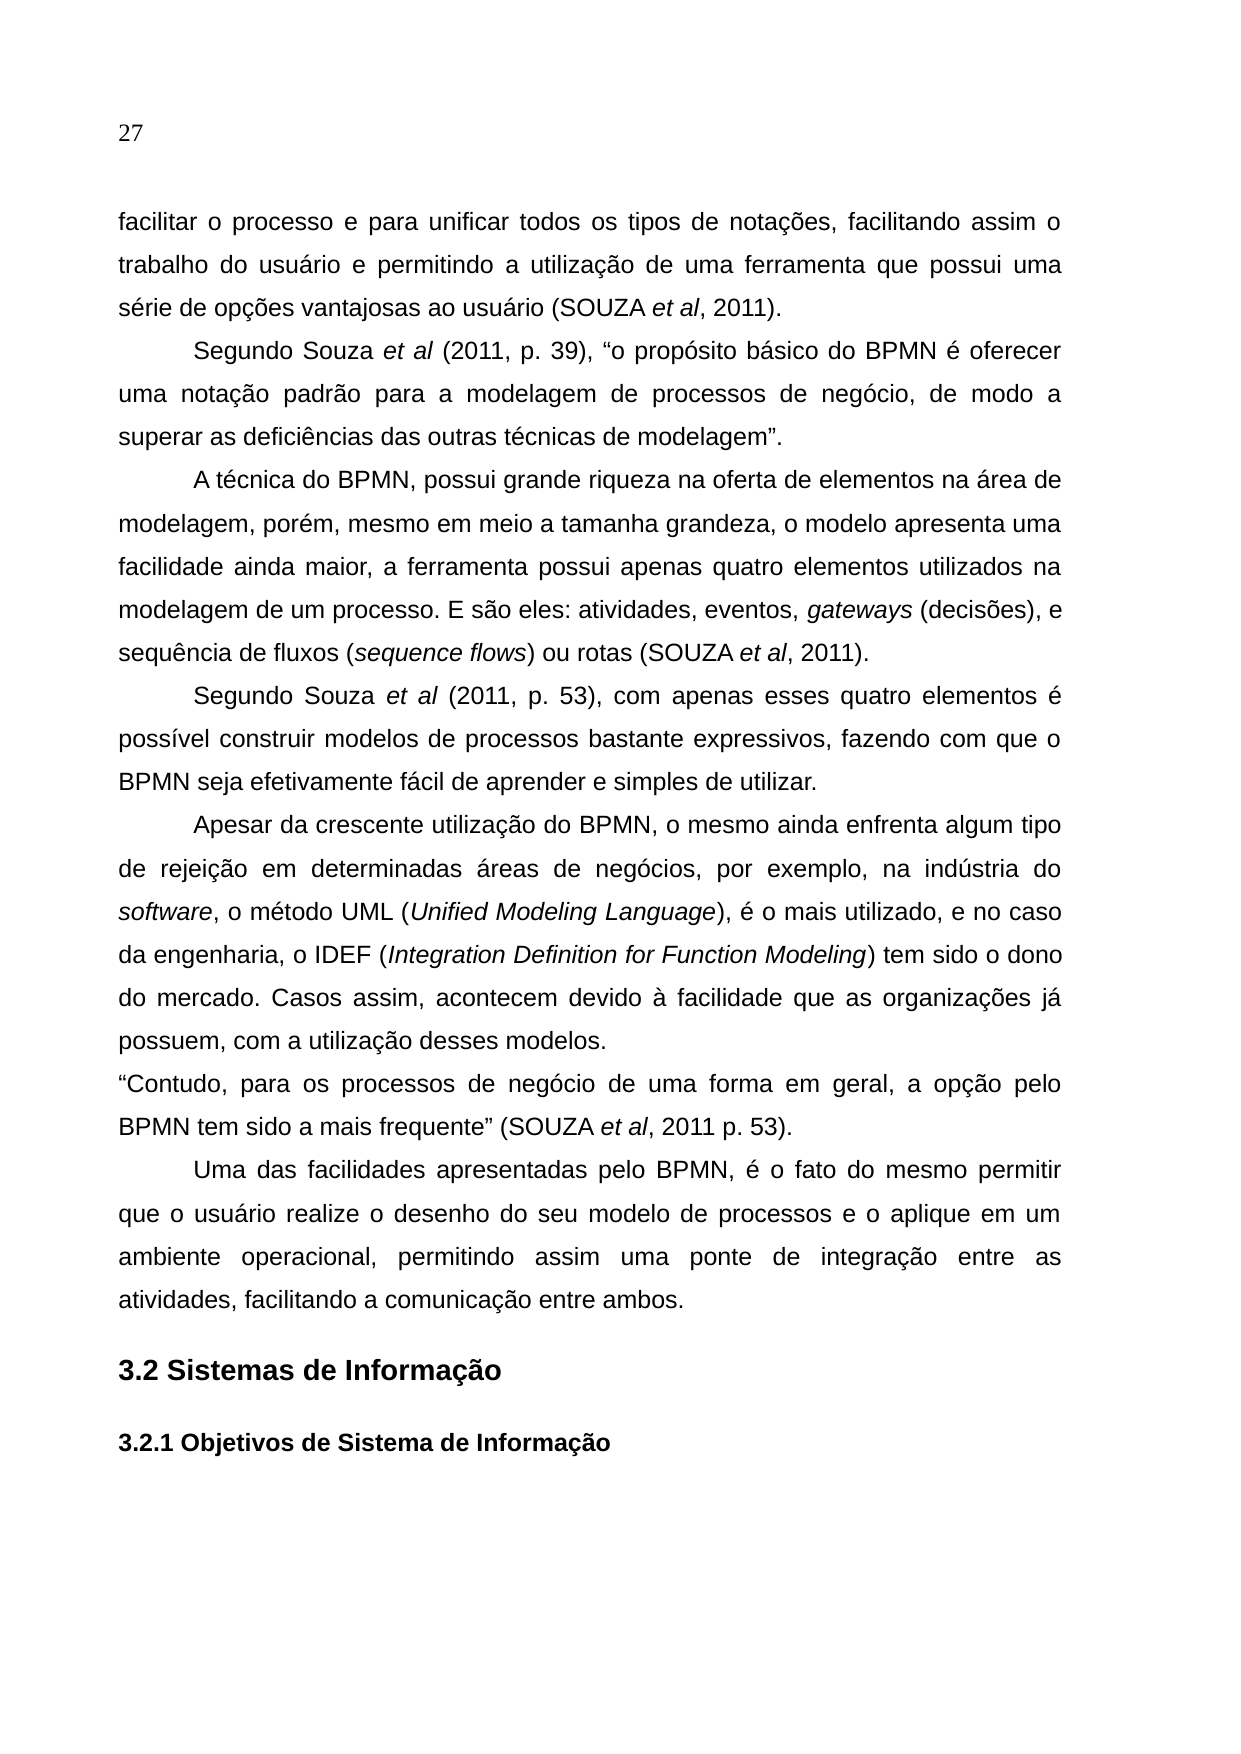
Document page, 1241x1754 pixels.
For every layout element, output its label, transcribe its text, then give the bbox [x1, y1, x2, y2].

text Uma das facilidades apresentadas pelo BPMN, é o fato do mesmo permitir que o usuário realize o desenho do seu modelo de processos e o aplique em um ambiente operacional, permitindo assim uma ponte de integração entre as atividades, facilitando a comunicação entre ambos. [118, 1155, 1063, 1313]
text Segundo Souza et al (2011, p. 39), “o propósito básico do BPMN é oferecer uma notação padrão para a modelagem de processos de negócio, de modo a superar as deficiências das outras técnicas de modelagem”. [118, 336, 1063, 451]
text A técnica do BPMN, possui grande riqueza na oferta de elementos na área de modelagem, porém, mesmo em meio a tamanha grandeza, o modelo apresenta uma facilidade ainda maior, a ferramenta possui apenas quatro elementos utilizados na modelagem de um processo. E são eles: atividades, eventos, gateways (decisões), e sequência de fluxos (sequence flows) ou rotas (SOUZA et al, 2011). [118, 465, 1063, 667]
subtitle 3.2.1 Objetivos de Sistema de Informação [118, 1428, 1063, 1457]
text “Contudo, para os processos de negócio de uma forma em geral, a opção pelo BPMN tem sido a mais frequente” (SOUZA et al, 2011 p. 53). [118, 1069, 1063, 1141]
subtitle 3.2 Sistemas de Informação [118, 1353, 1063, 1386]
text facilitar o processo e para unificar todos os tipos de notações, facilitando assim o trabalho do usuário e permitindo a utilização de uma ferramenta que possui uma série de opções vantajosas ao usuário (SOUZA et al, 2011). [118, 207, 1063, 322]
text Segundo Souza et al (2011, p. 53), com apenas esses quatro elementos é possível construir modelos de processos bastante expressivos, fazendo com que o BPMN seja efetivamente fácil de aprender e simples de utilizar. [118, 681, 1063, 796]
text Apesar da crescente utilização do BPMN, o mesmo ainda enfrenta algum tipo de rejeição em determinadas áreas de negócios, por exemplo, na indústria do software, o método UML (Unified Modeling Language), é o mais utilizado, e no caso da engenharia, o IDEF (Integration Definition for Function Modeling) tem sido o dono do mercado. Casos assim, acontecem devido à facilidade que as organizações já possuem, com a utilização desses modelos. [118, 810, 1063, 1055]
